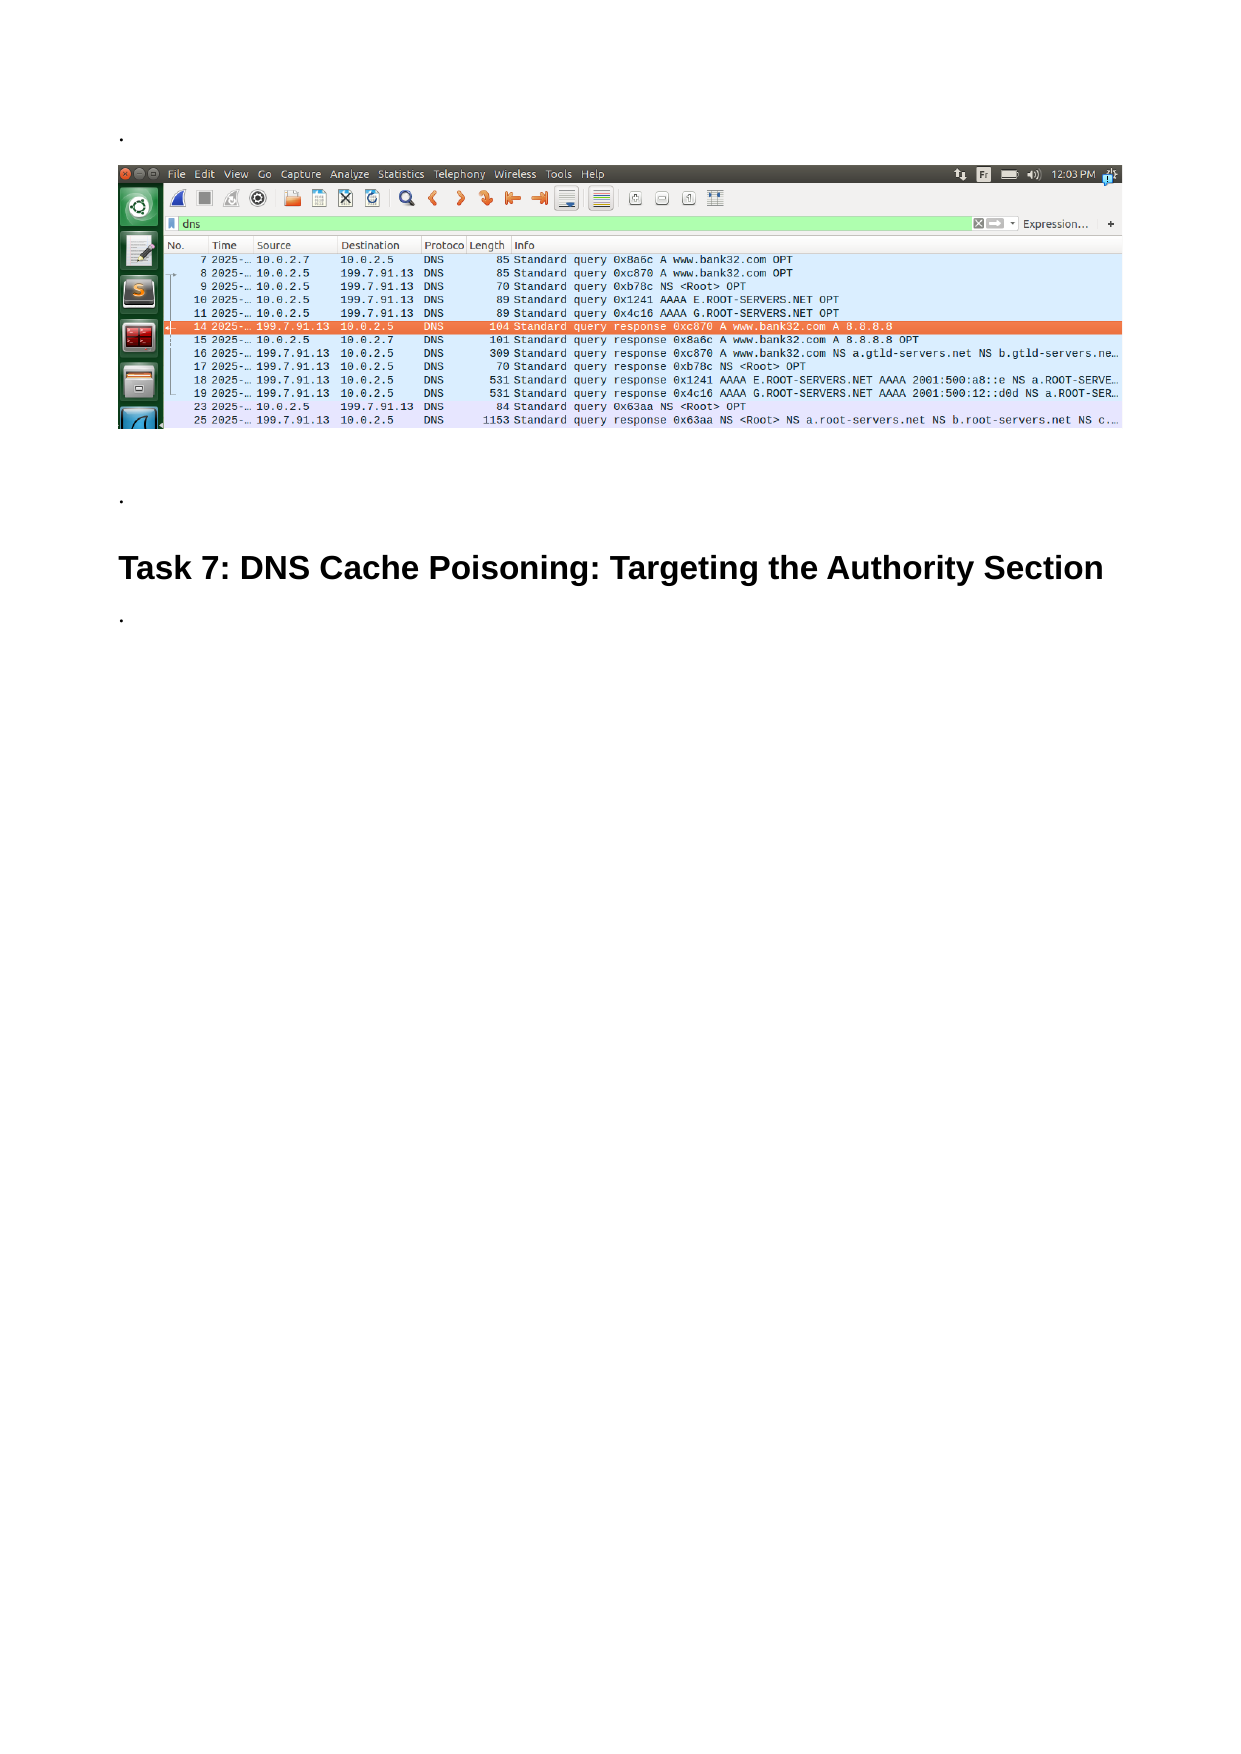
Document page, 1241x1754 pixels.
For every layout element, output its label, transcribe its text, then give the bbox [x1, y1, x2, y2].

text . [118, 599, 1122, 628]
subtitle Task 7: DNS Cache Poisoning: Targeting the Authority Section [118, 548, 1122, 587]
text . [118, 118, 1122, 147]
text . [118, 480, 1122, 509]
picture [118, 165, 1123, 429]
